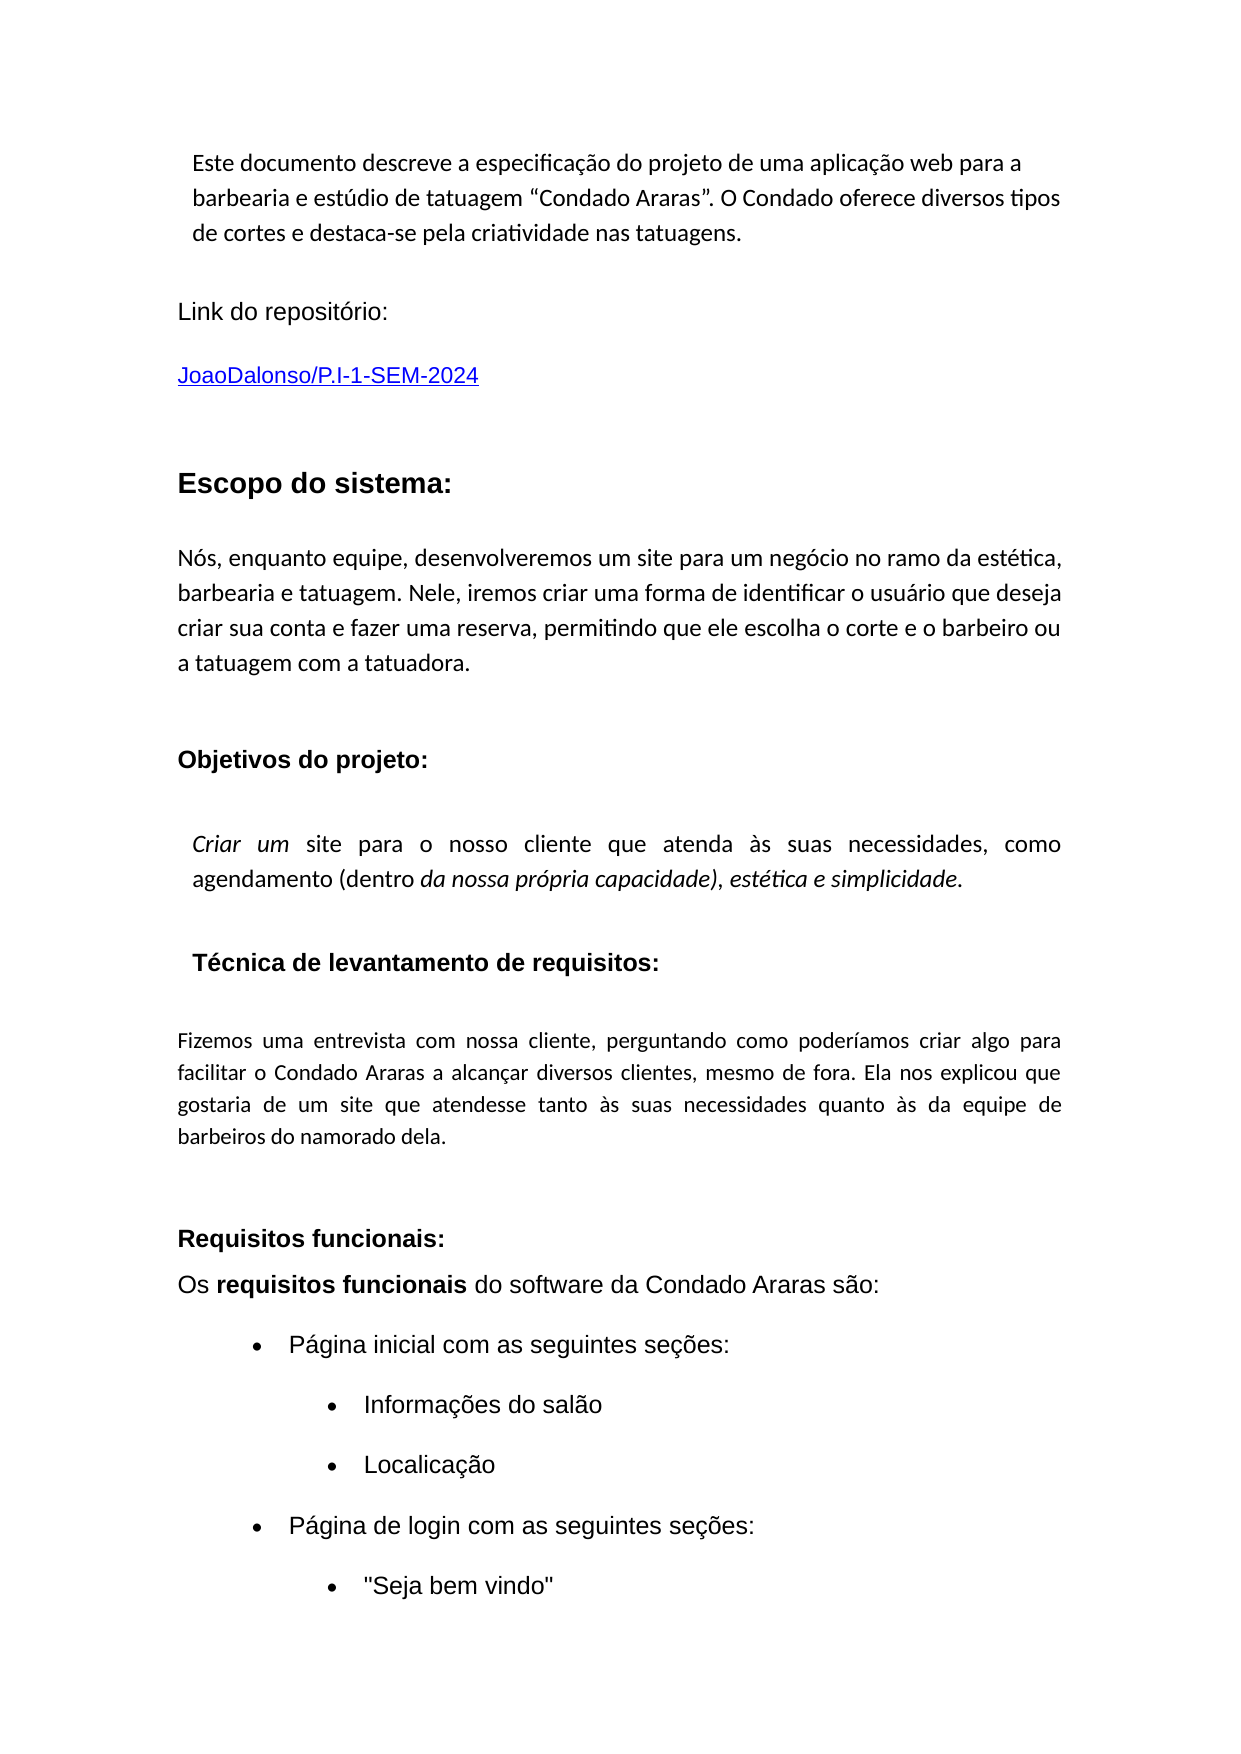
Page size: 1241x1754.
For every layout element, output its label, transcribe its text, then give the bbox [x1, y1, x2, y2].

text Requisitos funcionais: [177, 1224, 1063, 1253]
list Localicação [326, 1450, 1063, 1479]
text JoaoDalonso/P.I-1-SEM-2024 [177, 362, 1063, 389]
text Fizemos uma entrevista com nossa cliente, perguntando como poderíamos criar algo para facilitar o Condado Araras a alcançar diversos clientes, mesmo de fora. Ela nos explicou que gostaria de um site que atendesse tanto às suas necessidades quanto às da equipe de barbeiros do namorado dela. [177, 1026, 1063, 1150]
text Técnica de levantamento de requisitos: [192, 948, 1063, 977]
list Página inicial com as seguintes seções: [251, 1329, 1063, 1359]
list Página de login com as seguintes seções: [251, 1511, 1063, 1540]
list Informações do salão [326, 1390, 1063, 1419]
text Escopo do sistema: [177, 467, 1063, 500]
text Criar um site para o nosso cliente que atenda às suas necessidades, como agendamento (dentro da nossa própria capacidade), estética e simplicidade. [192, 828, 1063, 894]
text Link do repositório: [177, 297, 1063, 326]
text Objetivos do projeto: [177, 745, 1063, 774]
text Este documento descreve a especificação do projeto de uma aplicação web para a barbearia e estúdio de tatuagem “Condado Araras”. O Condado oferece diversos tipos de cortes e destaca-se pela criatividade nas tatuagens. [192, 148, 1063, 248]
text Nós, enquanto equipe, desenvolveremos um site para um negócio no ramo da estética, barbearia e tatuagem. Nele, iremos criar uma forma de identificar o usuário que deseja criar sua conta e fazer uma reserva, permitindo que ele escolha o corte e o barbeiro ou a tatuagem com a tatuadora. [177, 543, 1063, 678]
text Os requisitos funcionais do software da Condado Araras são: [177, 1270, 1063, 1298]
list "Seja bem vindo" [326, 1571, 1063, 1600]
